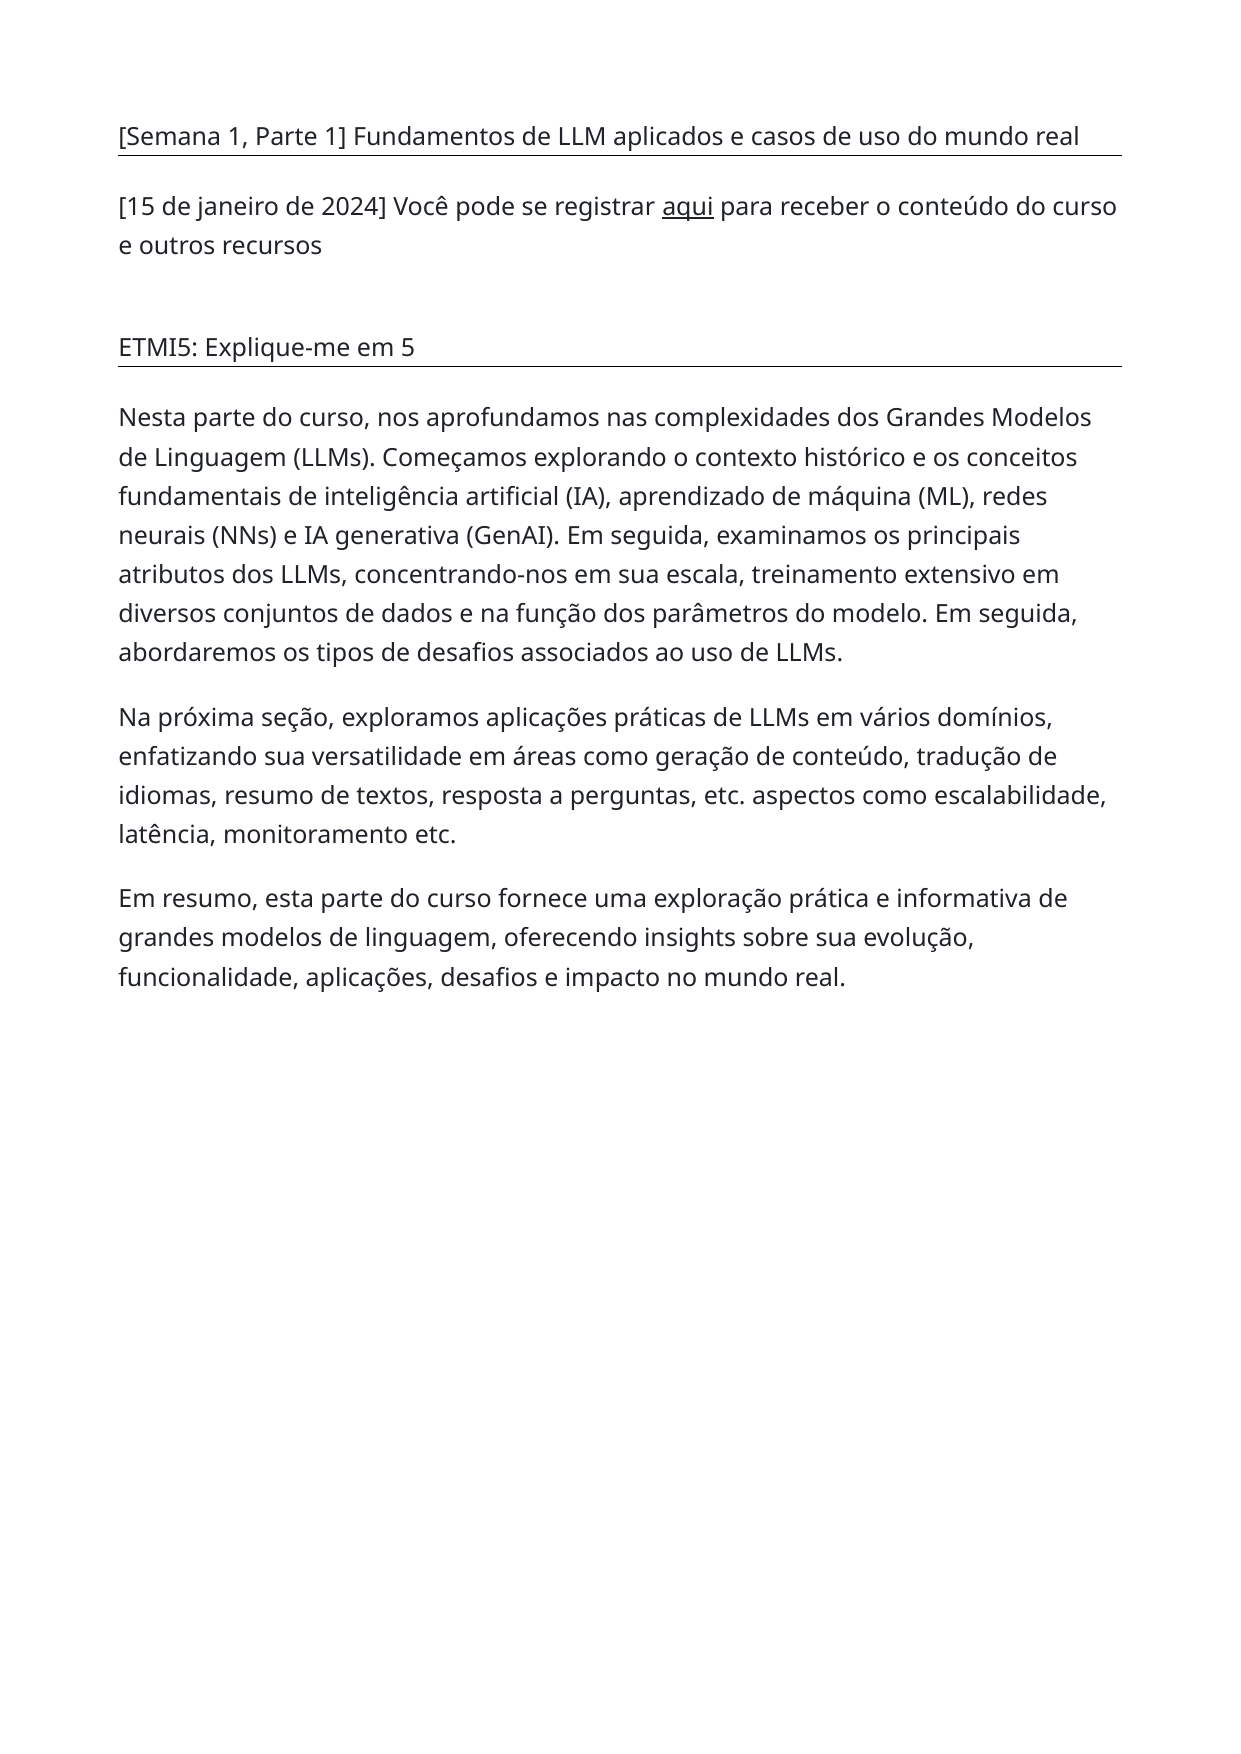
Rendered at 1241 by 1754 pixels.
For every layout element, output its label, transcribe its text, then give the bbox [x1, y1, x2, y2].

text Na próxima seção, exploramos aplicações práticas de LLMs em vários domínios, enfatizando sua versatilidade em áreas como geração de conteúdo, tradução de idiomas, resumo de textos, resposta a perguntas, etc. aspectos como escalabilidade, latência, monitoramento etc. [118, 699, 1122, 851]
subtitle ETMI5: Explique-me em 5 [118, 329, 1122, 366]
text Em resumo, esta parte do curso fornece uma exploração prática e informativa de grandes modelos de linguagem, oferecendo insights sobre sua evolução, funcionalidade, aplicações, desafios e impacto no mundo real. [118, 881, 1122, 993]
subtitle [Semana 1, Parte 1] Fundamentos de LLM aplicados e casos de uso do mundo real [118, 118, 1122, 155]
text [15 de janeiro de 2024] Você pode se registrar aqui para receber o conteúdo do curso e outros recursos [118, 189, 1122, 262]
text Nesta parte do curso, nos aprofundamos nas complexidades dos Grandes Modelos de Linguagem (LLMs). Começamos explorando o contexto histórico e os conceitos fundamentais de inteligência artificial (IA), aprendizado de máquina (ML), redes neurais (NNs) e IA generativa (GenAI). Em seguida, examinamos os principais atributos dos LLMs, concentrando-nos em sua escala, treinamento extensivo em diversos conjuntos de dados e na função dos parâmetros do modelo. Em seguida, abordaremos os tipos de desafios associados ao uso de LLMs. [118, 400, 1122, 669]
